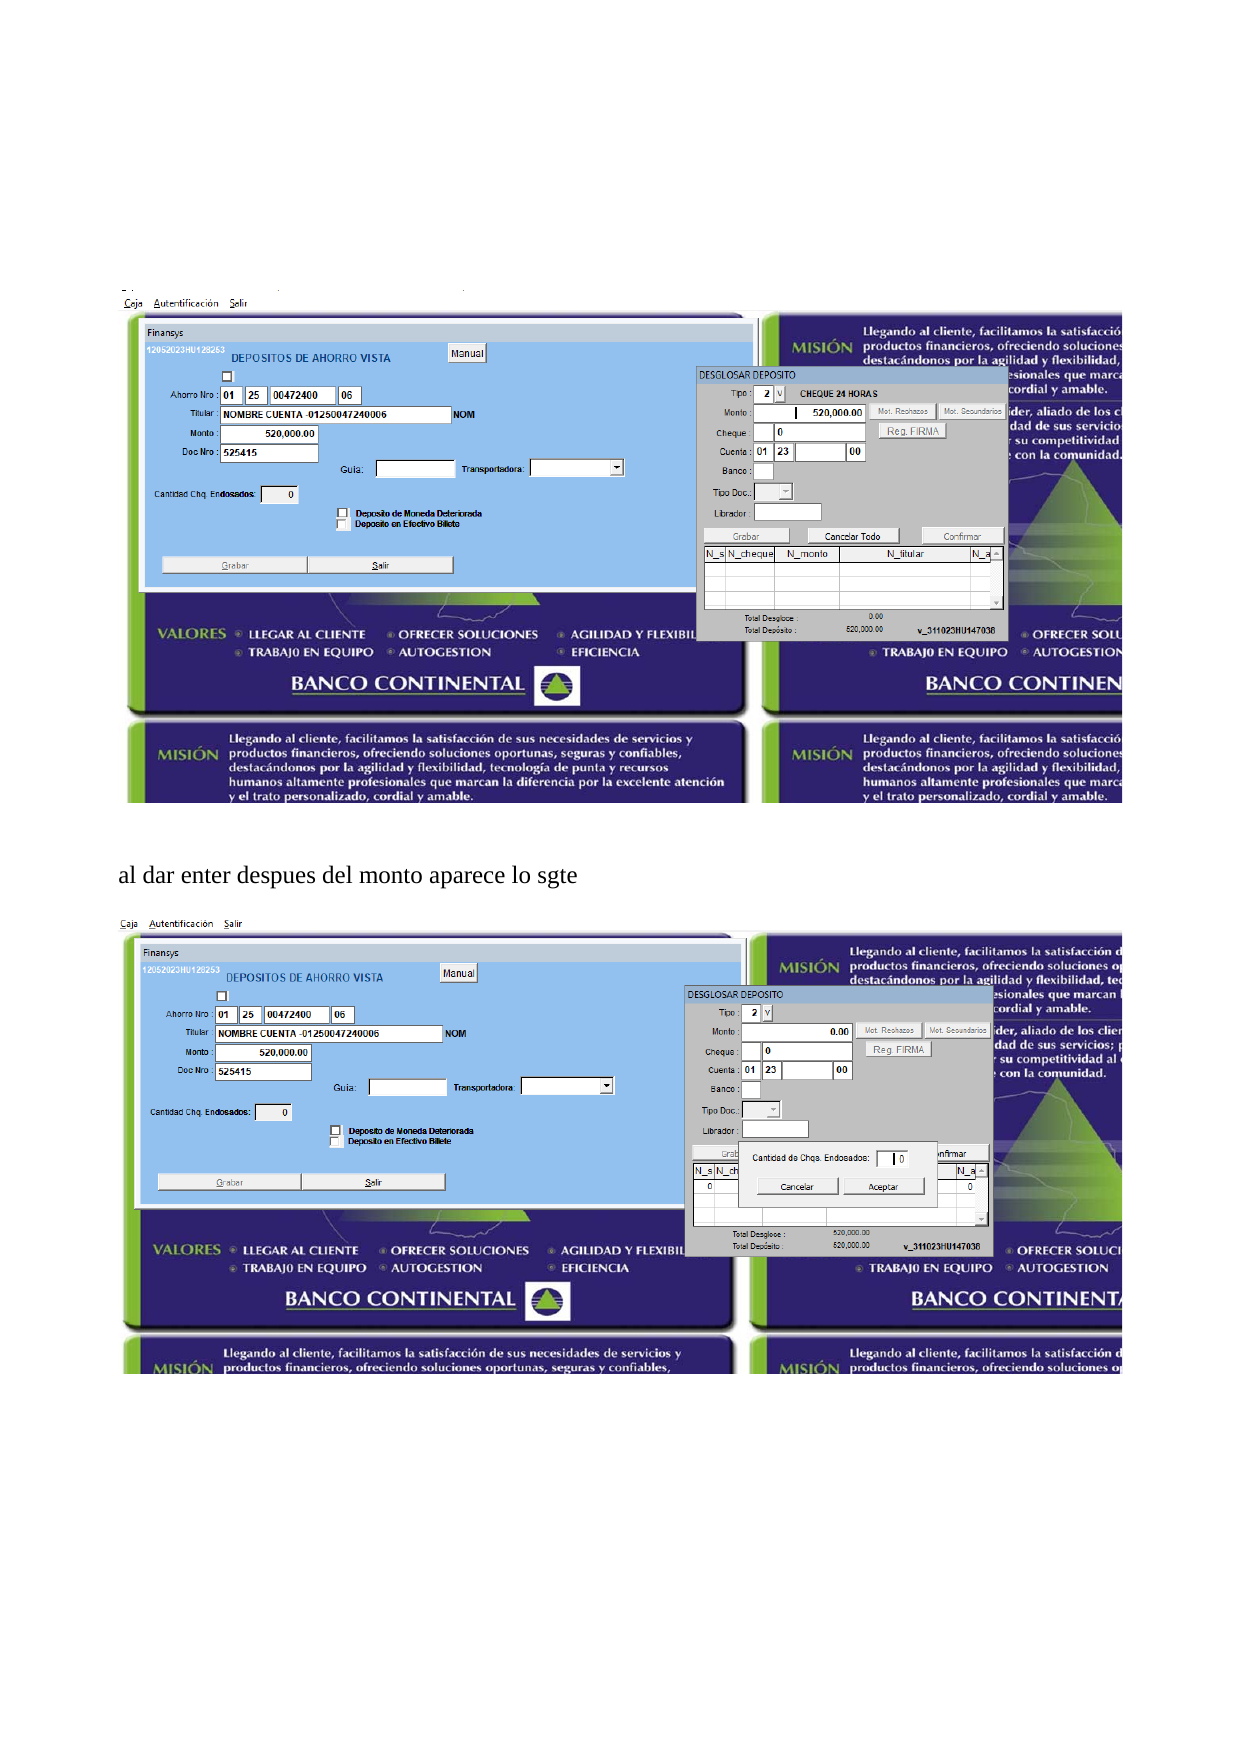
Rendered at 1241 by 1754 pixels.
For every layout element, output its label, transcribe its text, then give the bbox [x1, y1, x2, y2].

text al dar enter despues del monto aparece lo sgte [118, 860, 1122, 889]
picture [118, 290, 1123, 803]
picture [118, 917, 1123, 1374]
